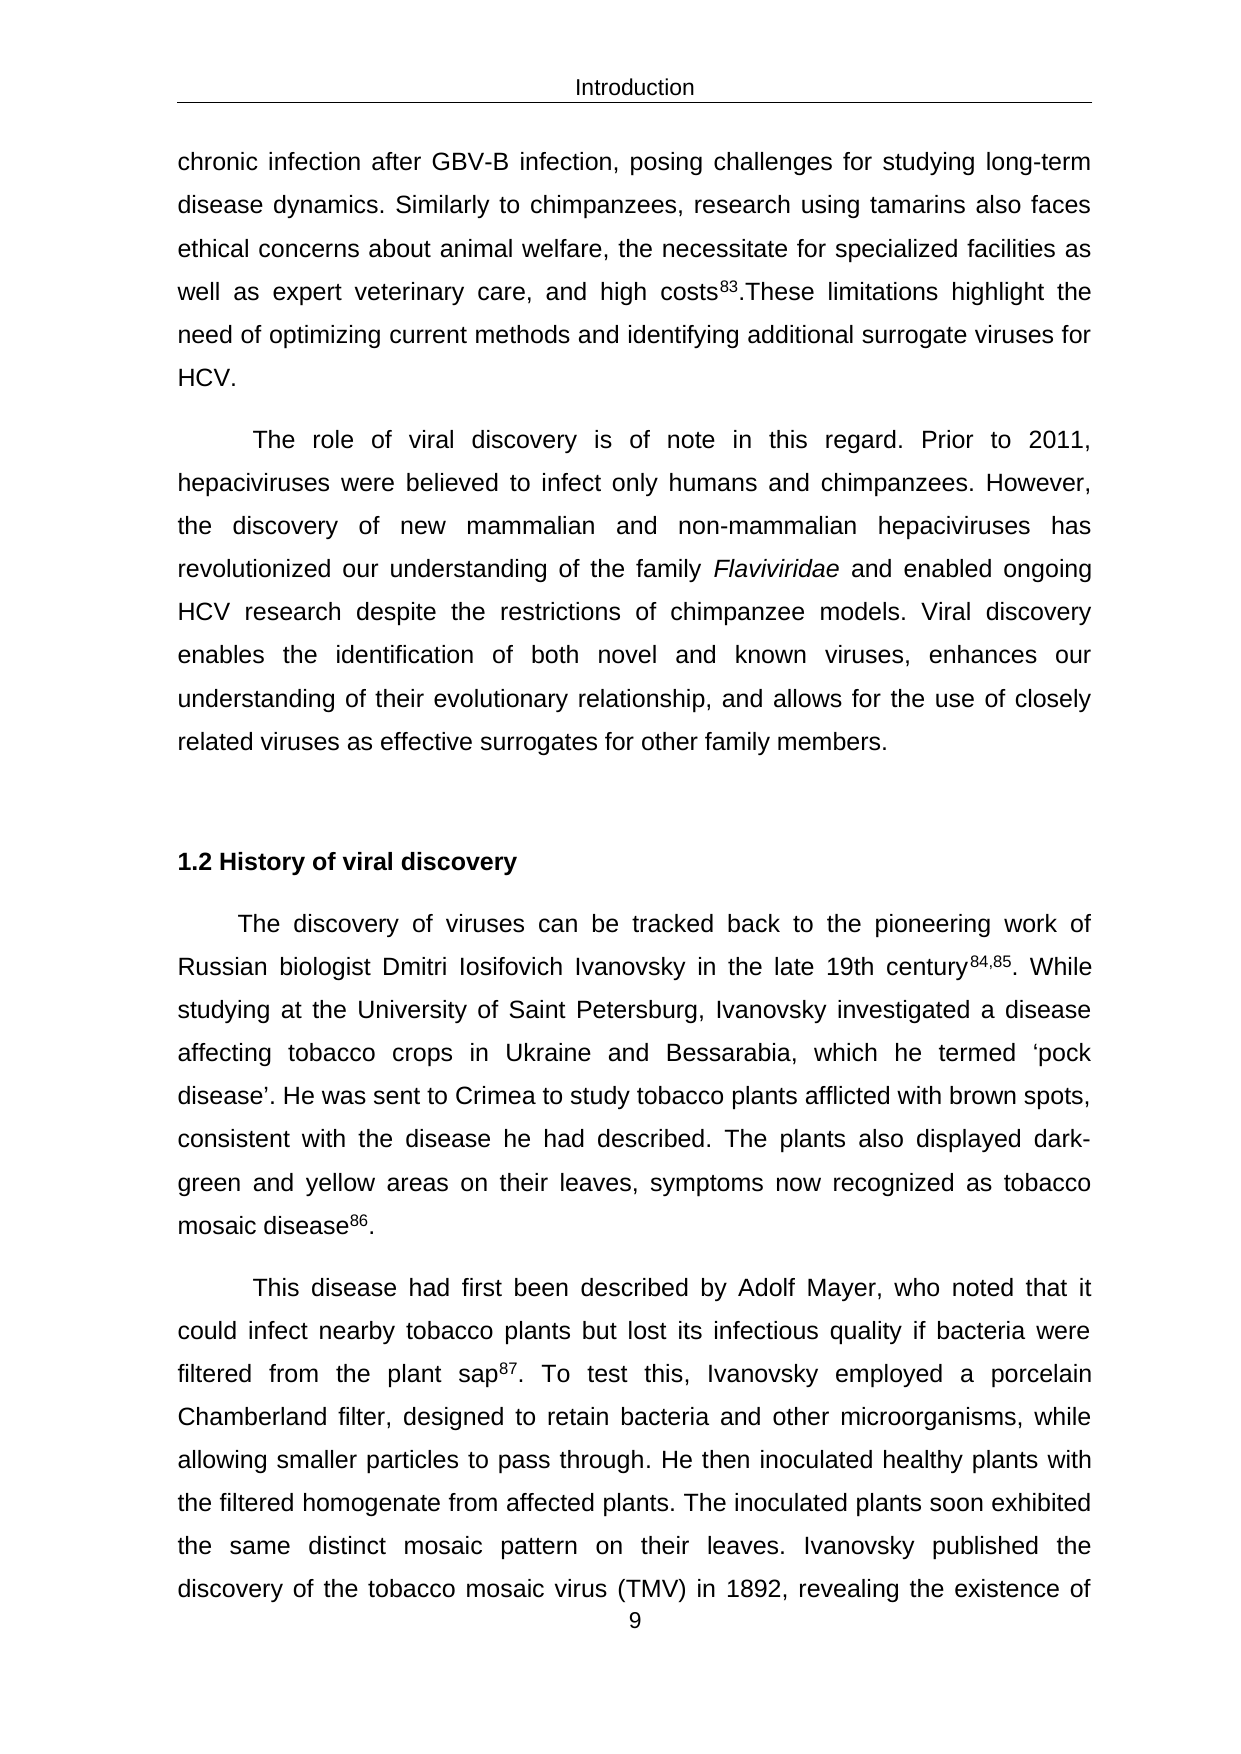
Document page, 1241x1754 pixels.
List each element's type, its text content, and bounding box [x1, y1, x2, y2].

text chronic infection after GBV-B infection, posing challenges for studying long-term disease dynamics. Similarly to chimpanzees, research using tamarins also faces ethical concerns about animal welfare, the necessitate for specialized facilities as well as expert veterinary care, and high costs83.These limitations highlight the need of optimizing current methods and identifying additional surrogate viruses for HCV. [177, 147, 1092, 392]
text The discovery of viruses can be tracked back to the pioneering work of Russian biologist Dmitri Iosifovich Ivanovsky in the late 19th century84,85. While studying at the University of Saint Petersburg, Ivanovsky investigated a disease affecting tobacco crops in Ukraine and Bessarabia, which he termed ‘pock disease’. He was sent to Crimea to study tobacco plants afflicted with brown spots, consistent with the disease he had described. The plants also displayed dark-green and yellow areas on their leaves, symptoms now recognized as tobacco mosaic disease86. [177, 909, 1092, 1239]
text The role of viral discovery is of note in this regard. Prior to 2011, hepaciviruses were believed to infect only humans and chimpanzees. However, the discovery of new mammalian and non-mammalian hepaciviruses has revolutionized our understanding of the family Flaviviridae and enabled ongoing HCV research despite the restrictions of chimpanzee models. Viral discovery enables the identification of both novel and known viruses, enhances our understanding of their evolutionary relationship, and allows for the use of closely related viruses as effective surrogates for other family members. [177, 425, 1092, 756]
subtitle 1.2 History of viral discovery [177, 847, 1092, 876]
text This disease had first been described by Adolf Mayer, who noted that it could infect nearby tobacco plants but lost its infectious quality if bacteria were filtered from the plant sap87. To test this, Ivanovsky employed a porcelain Chamberland filter, designed to retain bacteria and other microorganisms, while allowing smaller particles to pass through. He then inoculated healthy plants with the filtered homogenate from affected plants. The inoculated plants soon exhibited the same distinct mosaic pattern on their leaves. Ivanovsky published the discovery of the tobacco mosaic virus (TMV) in 1892, revealing the existence of [177, 1272, 1092, 1603]
